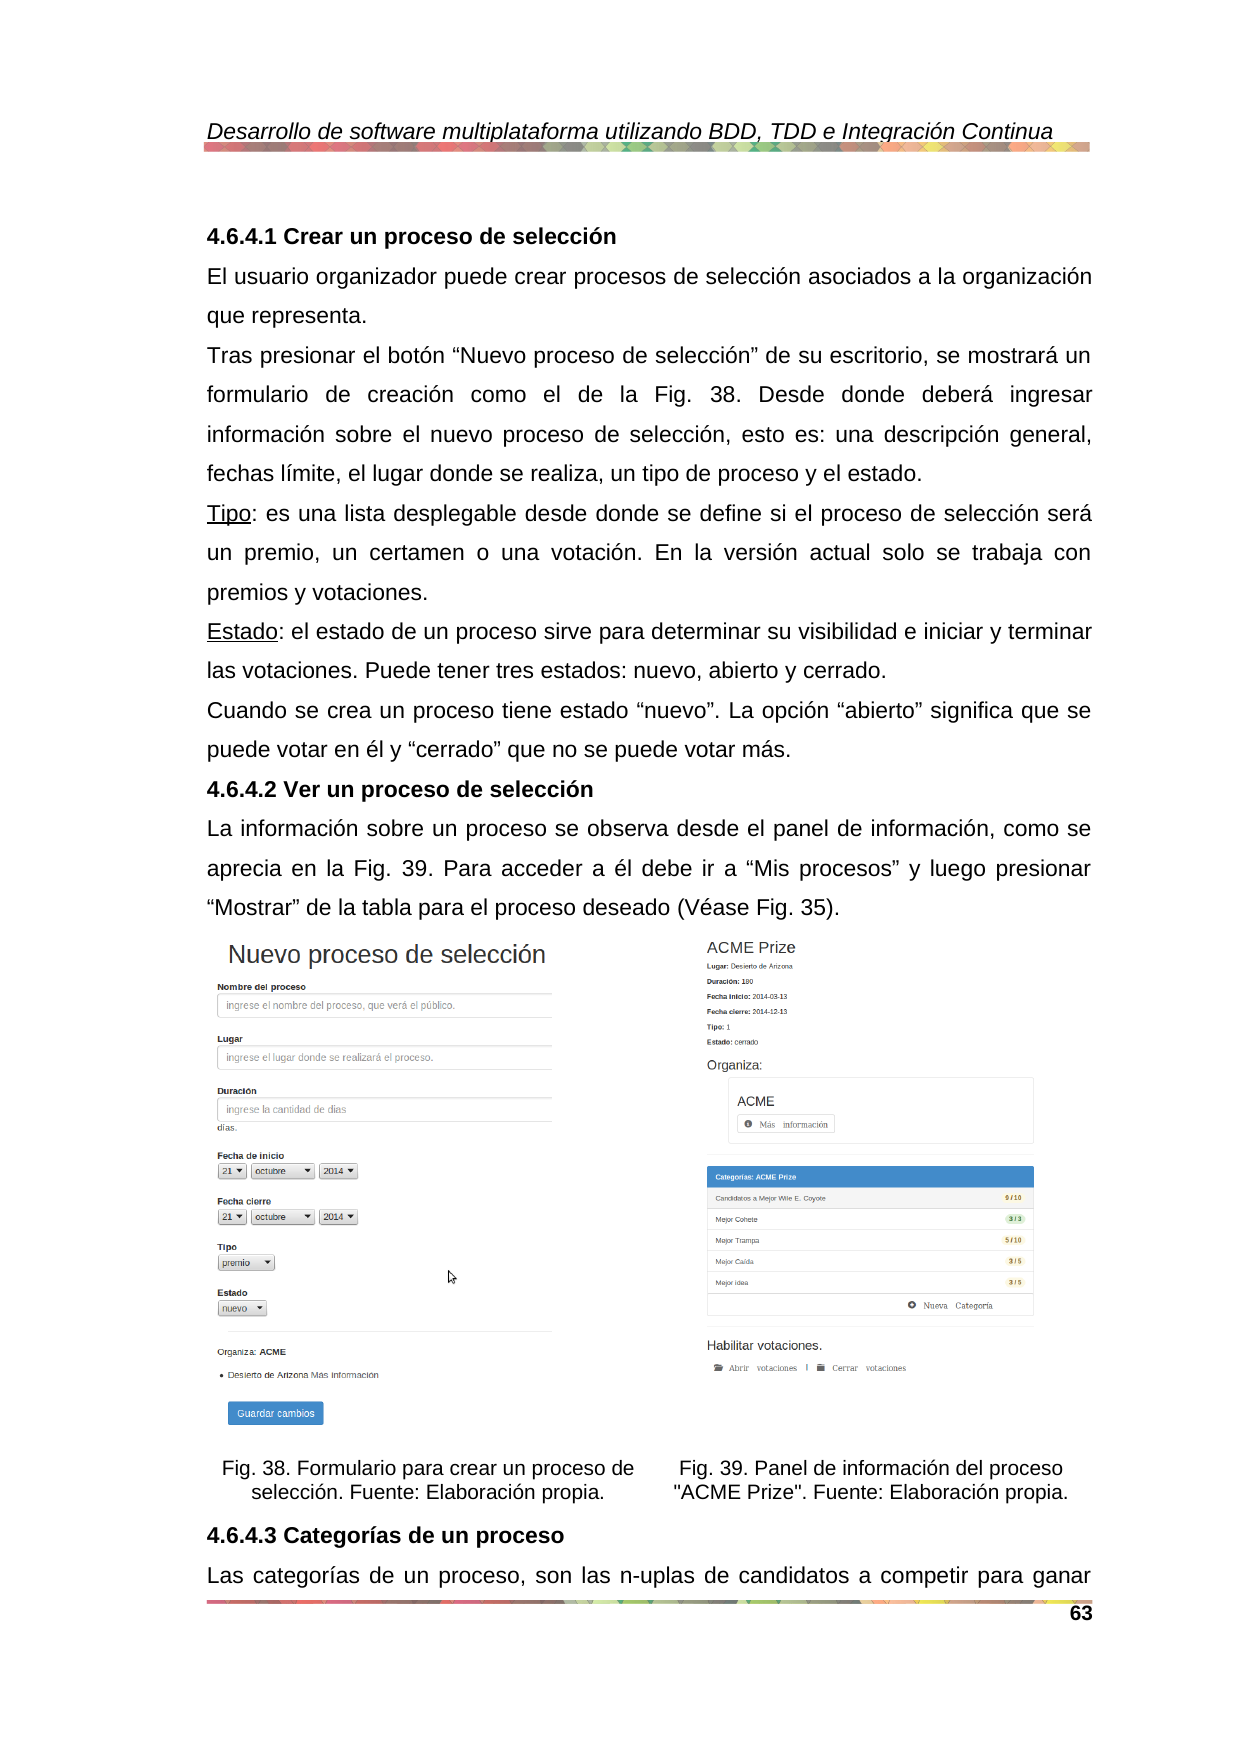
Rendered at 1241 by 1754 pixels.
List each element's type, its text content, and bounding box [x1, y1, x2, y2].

text Estado: el estado de un proceso sirve para determinar su visibilidad e iniciar y terminar las votaciones. Puede tener tres estados: nuevo, abierto y cerrado. [207, 618, 1093, 684]
table_cell Fig. 39. Panel de información del proceso "ACME Prize". Fuente: Elaboración propia. [650, 1438, 1093, 1522]
text Tras presionar el botón “Nuevo proceso de selección” de su escritorio, se mostrará un formulario de creación como el de la Fig. 38. Desde donde deberá ingresar información sobre el nuevo proceso de selección, esto es: una descripción general, fechas límite, el lugar donde se realiza, un tipo de proceso y el estado. [207, 342, 1093, 486]
text Tipo: es una lista desplegable desde donde se define si el proceso de selección será un premio, un certamen o una votación. En la versión actual solo se trabaja con premios y votaciones. [207, 499, 1093, 605]
table_header [207, 934, 649, 1438]
picture [705, 939, 1037, 1375]
text Cuando se crea un proceso tiene estado “nuevo”. La opción “abierto” significa que se puede votar en él y “cerrado” que no se puede votar más. [207, 697, 1093, 763]
text 4.6.4.2 Ver un proceso de selección [207, 776, 1093, 802]
text Las categorías de un proceso, son las n-uplas de candidatos a competir para ganar [207, 1562, 1093, 1588]
table_cell Fig. 38. Formulario para crear un proceso de selección. Fuente: Elaboración propia. [207, 1438, 649, 1522]
text El usuario organizador puede crear procesos de selección asociados a la organización que representa. [207, 263, 1093, 328]
text La información sobre un proceso se observa desde el panel de información, como se aprecia en la Fig. 39. Para acceder a él debe ir a “Mis procesos” y luego presionar “Mostrar” de la tabla para el proceso deseado (Véase Fig. 35). [207, 815, 1093, 921]
text 4.6.4.3 Categorías de un proceso [207, 1522, 1093, 1548]
picture [212, 939, 552, 1432]
text [206, 1600, 1093, 1604]
table_header [650, 934, 1093, 1438]
text 4.6.4.1 Crear un proceso de selección [207, 223, 1093, 249]
text [203, 142, 1090, 152]
